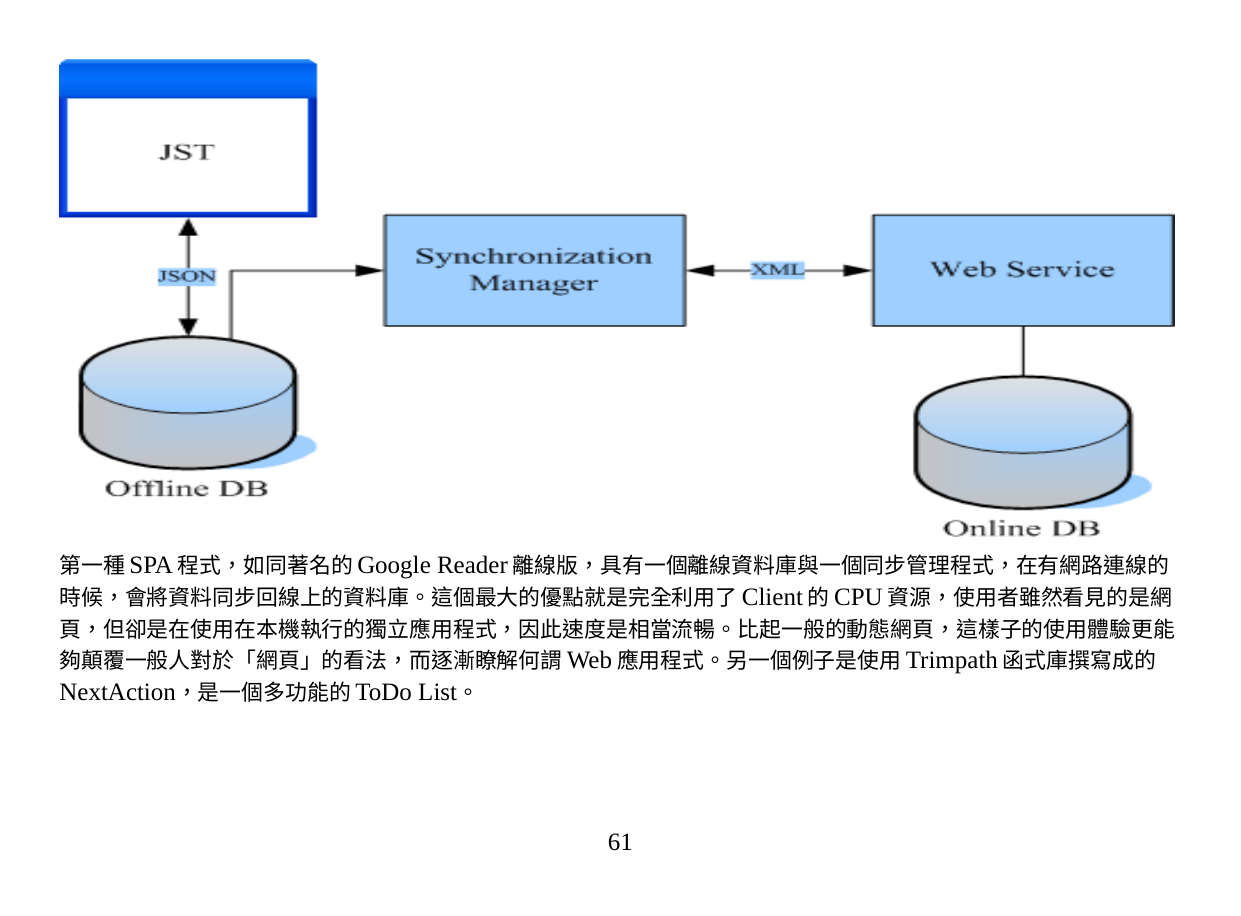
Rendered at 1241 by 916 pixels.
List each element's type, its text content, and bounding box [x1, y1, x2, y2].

picture [59, 59, 1175, 544]
text 第一種SPA程式，如同著名的Google Reader離線版，具有一個離線資料庫與一個同步管理程式，在有網路連線的時候，會將資料同步回線上的資料庫。這個最大的優點就是完全利用了Client的CPU資源，使用者雖然看見的是網頁，但卻是在使用在本機執行的獨立應用程式，因此速度是相當流暢。比起一般的動態網頁，這樣子的使用體驗更能夠顛覆一般人對於「網頁」的看法，而逐漸瞭解何謂Web應用程式。另一個例子是使用Trimpath函式庫撰寫成的NextAction，是一個多功能的ToDo List。 [59, 548, 1181, 707]
